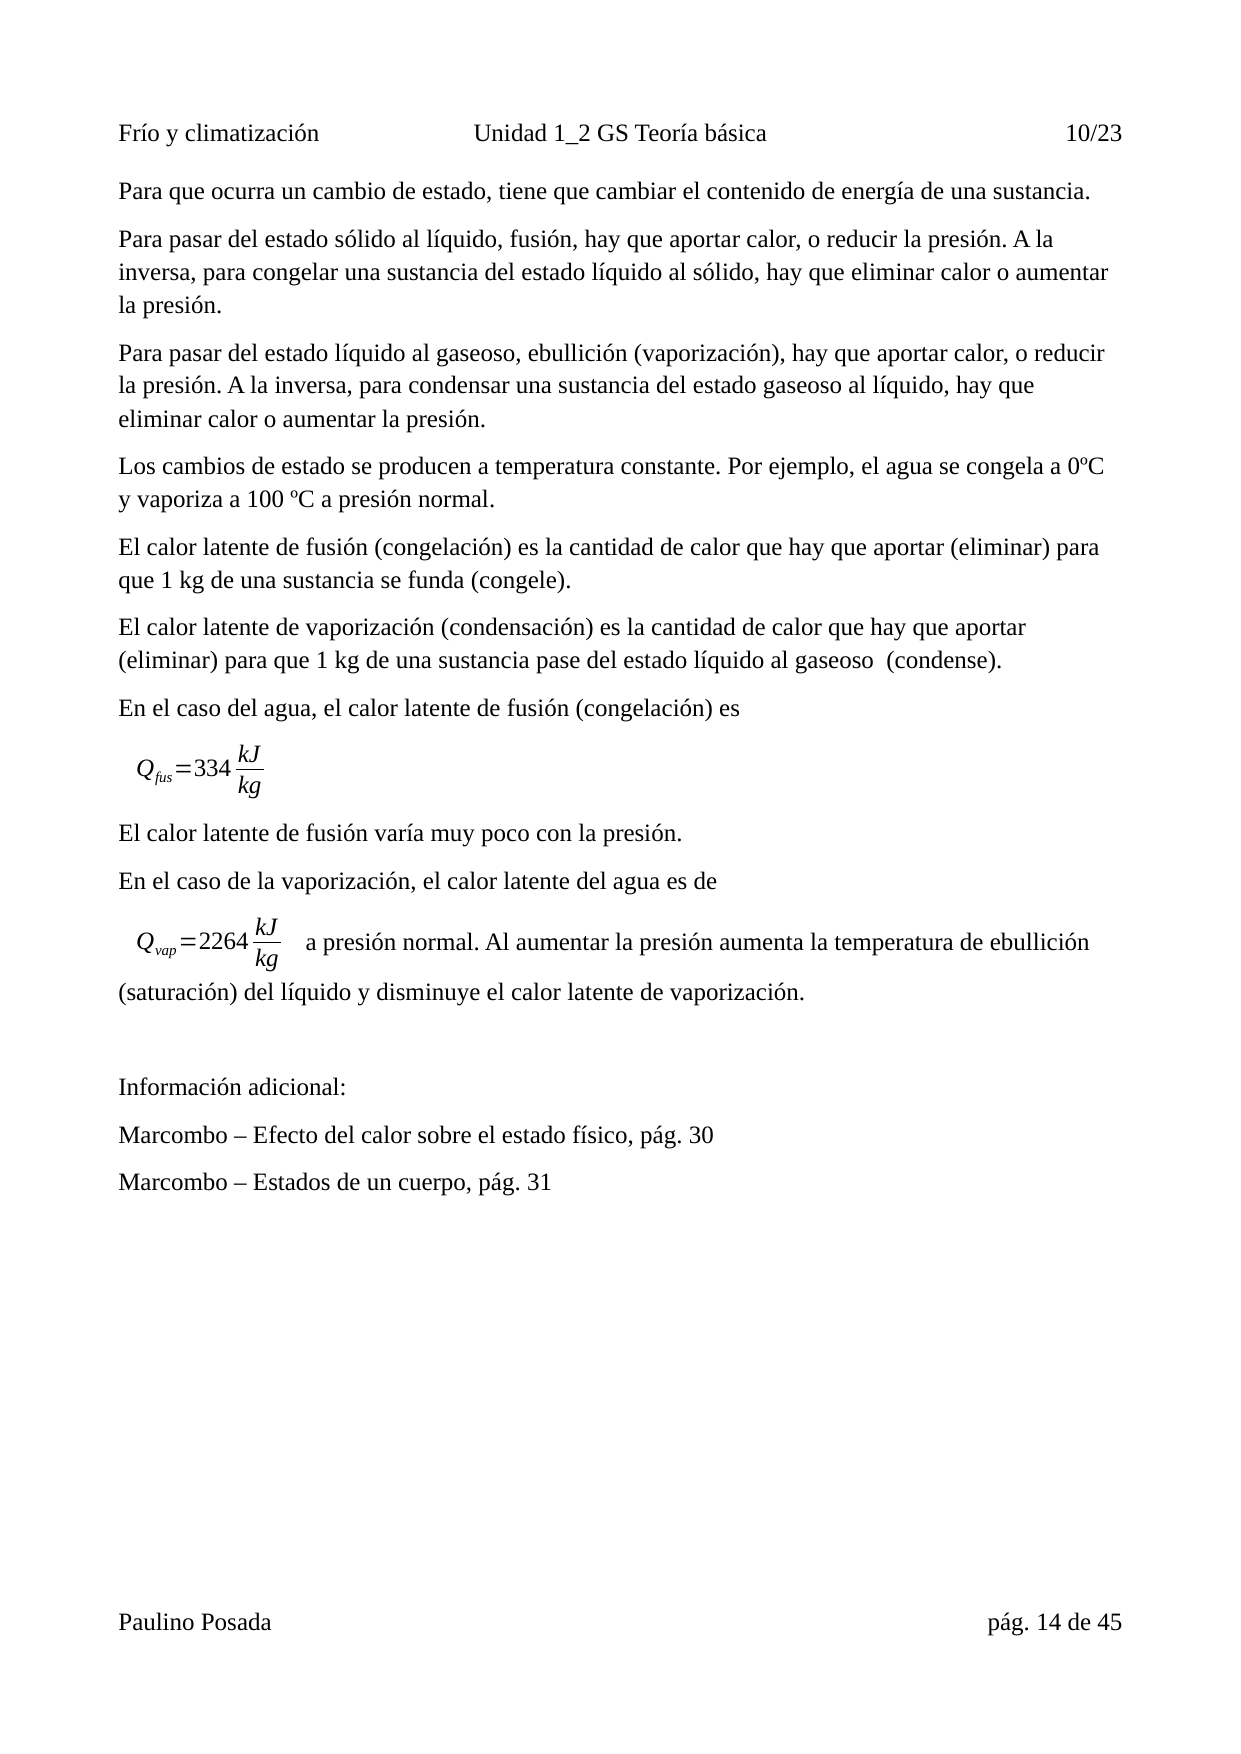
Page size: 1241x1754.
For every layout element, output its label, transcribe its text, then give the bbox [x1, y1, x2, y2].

text Para que ocurra un cambio de estado, tiene que cambiar el contenido de energía de una sustancia. [118, 176, 1122, 205]
text El calor latente de fusión varía muy poco con la presión. [118, 818, 1122, 847]
text Para pasar del estado sólido al líquido, fusión, hay que aportar calor, o reducir la presión. A la inversa, para congelar una sustancia del estado líquido al sólido, hay que eliminar calor o aumentar la presión. [118, 224, 1122, 319]
text En el caso del agua, el calor latente de fusión (congelación) es [118, 693, 1122, 722]
text Los cambios de estado se producen a temperatura constante. Por ejemplo, el agua se congela a 0ºC y vaporiza a 100 ºC a presión normal. [118, 451, 1122, 513]
text a presión normal. Al aumentar la presión aumenta la temperatura de ebullición (saturación) del líquido y disminuye el calor latente de vaporización. [118, 914, 1122, 1006]
text Para pasar del estado líquido al gaseoso, ebullición (vaporización), hay que aportar calor, o reducir la presión. A la inversa, para condensar una sustancia del estado gaseoso al líquido, hay que eliminar calor o aumentar la presión. [118, 338, 1122, 432]
text El calor latente de vaporización (condensación) es la cantidad de calor que hay que aportar (eliminar) para que 1 kg de una sustancia pase del estado líquido al gaseoso (condense). [118, 612, 1122, 674]
text El calor latente de fusión (congelación) es la cantidad de calor que hay que aportar (eliminar) para que 1 kg de una sustancia se funda (congele). [118, 532, 1122, 594]
text Marcombo – Efecto del calor sobre el estado físico, pág. 30 [118, 1120, 1122, 1148]
text Marcombo – Estados de un cuerpo, pág. 31 [118, 1167, 1122, 1196]
text En el caso de la vaporización, el calor latente del agua es de [118, 866, 1122, 895]
text Información adicional: [118, 1072, 1122, 1101]
